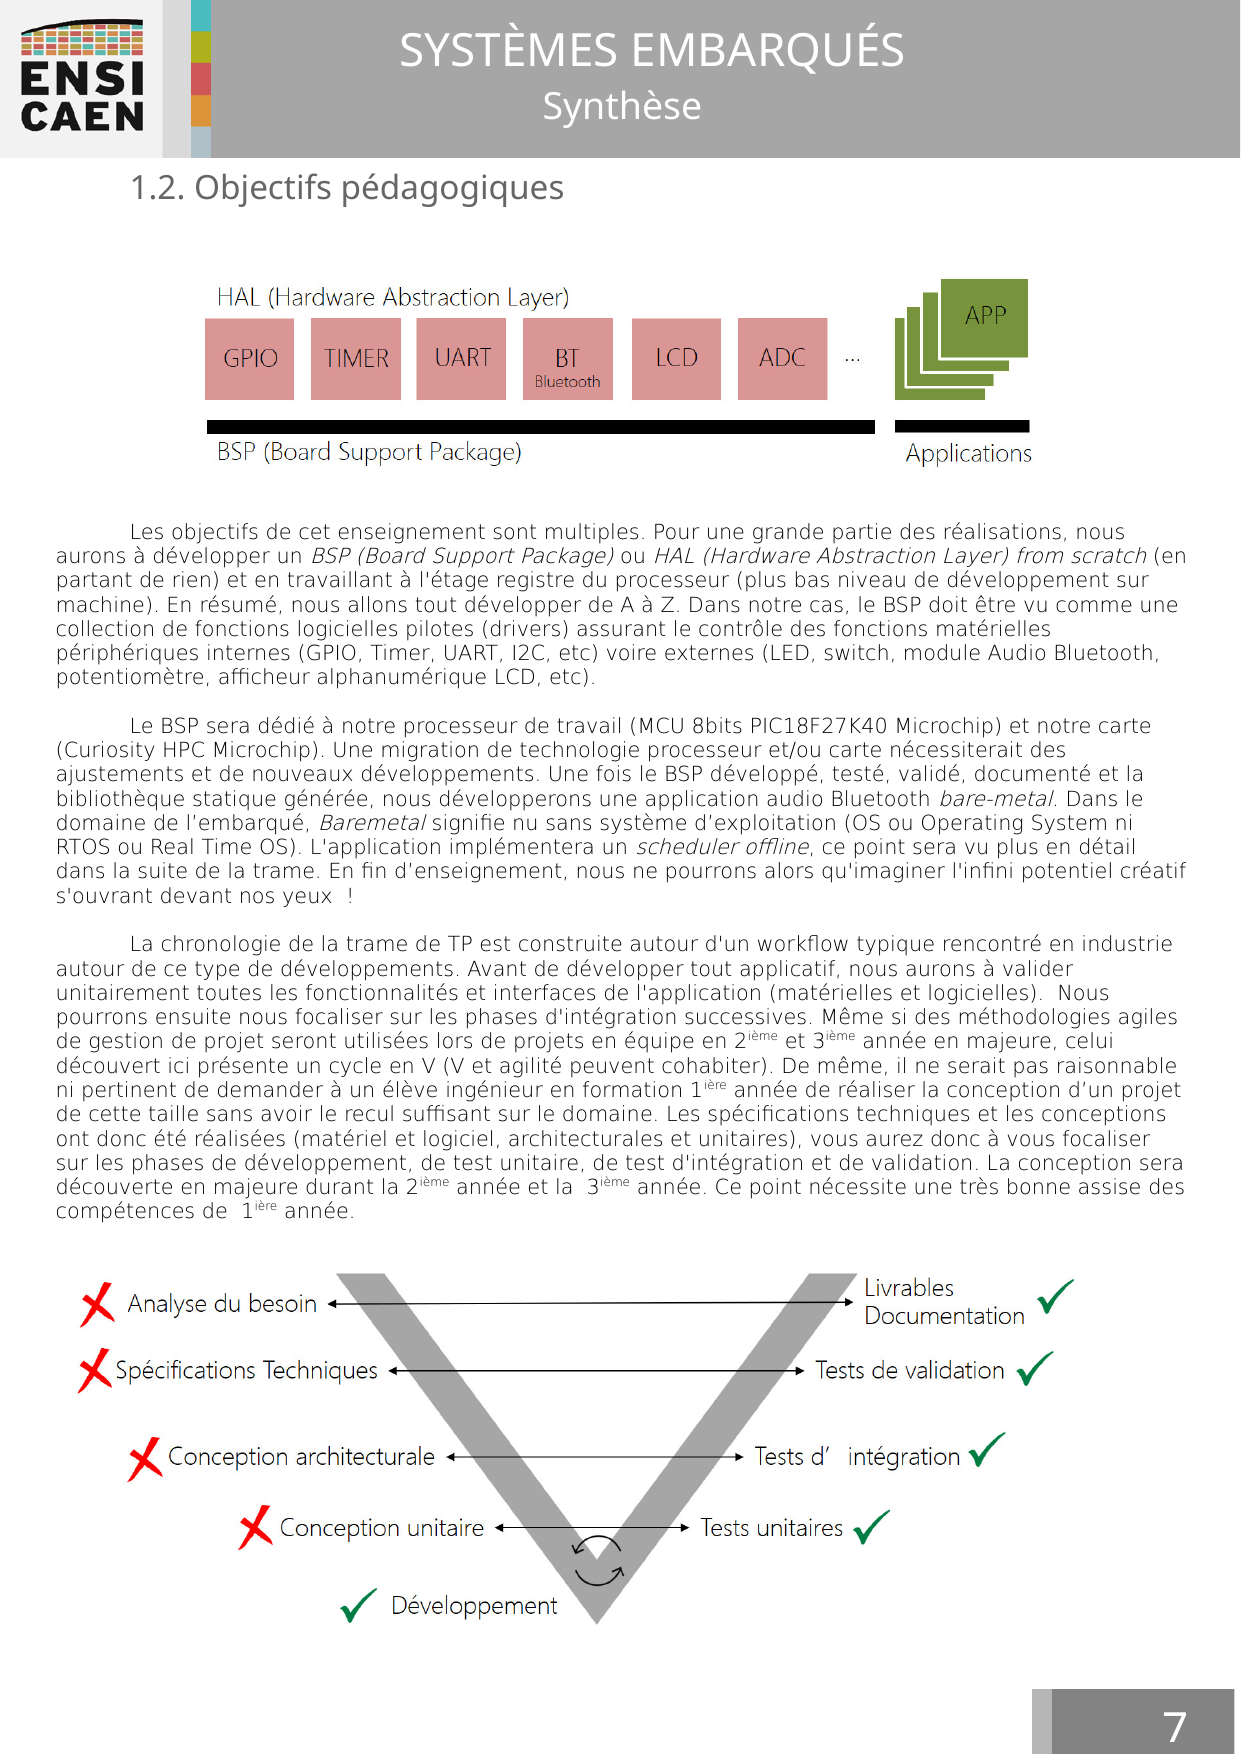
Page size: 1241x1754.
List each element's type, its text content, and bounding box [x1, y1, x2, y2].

text Le BSP sera dédié à notre processeur de travail (MCU 8bits PIC18F27K40 Microchip) et notre carte (Curiosity HPC Microchip). Une migration de technologie processeur et/ou carte nécessiterait des ajustements et de nouveaux développements. Une fois le BSP développé, testé, validé, documenté et la bibliothèque statique générée, nous développerons une application audio Bluetooth bare-metal. Dans le domaine de l’embarqué, Baremetal signifie nu sans système d’exploitation (OS ou Operating System ni RTOS ou Real Time OS). L'application implémentera un scheduler offline, ce point sera vu plus en détail dans la suite de la trame. En fin d’enseignement, nous ne pourrons alors qu'imaginer l'infini potentiel créatif s'ouvrant devant nos yeux ! [55, 714, 1189, 908]
text La chronologie de la trame de TP est construite autour d'un workflow typique rencontré en industrie autour de ce type de développements. Avant de développer tout applicatif, nous aurons à valider unitairement toutes les fonctionnalités et interfaces de l'application (matérielles et logicielles). Nous pourrons ensuite nous focaliser sur les phases d'intégration successives. Même si des méthodologies agiles de gestion de projet seront utilisées lors de projets en équipe en 2ième et 3ième année en majeure, celui découvert ici présente un cycle en V (V et agilité peuvent cohabiter). De même, il ne serait pas raisonnable ni pertinent de demander à un élève ingénieur en formation 1ière année de réaliser la conception d’un projet de cette taille sans avoir le recul suffisant sur le domaine. Les spécifications techniques et les conceptions ont donc été réalisées (matériel et logiciel, architecturales et unitaires), vous aurez donc à vous focaliser sur les phases de développement, de test unitaire, de test d'intégration et de validation. La conception sera découverte en majeure durant la 2ième année et la 3ième année. Ce point nécessite une très bonne assise des compétences de 1ière année. [55, 932, 1189, 1224]
picture [55, 1272, 1088, 1631]
text Les objectifs de cet enseignement sont multiples. Pour une grande partie des réalisations, nous aurons à développer un BSP (Board Support Package) ou HAL (Hardware Abstraction Layer) from scratch (en partant de rien) et en travaillant à l'étage registre du processeur (plus bas niveau de développement sur machine). En résumé, nous allons tout développer de A à Z. Dans notre cas, le BSP doit être vu comme une collection de fonctions logicielles pilotes (drivers) assurant le contrôle des fonctions matérielles périphériques internes (GPIO, Timer, UART, I2C, etc) voire externes (LED, switch, module Audio Bluetooth, potentiomètre, afficheur alphanumérique LCD, etc). [55, 520, 1189, 690]
picture [106, 277, 1139, 472]
picture [0, 0, 1241, 158]
picture [1032, 1689, 1235, 1754]
text 1.2. Objectifs pédagogiques [55, 164, 1189, 209]
